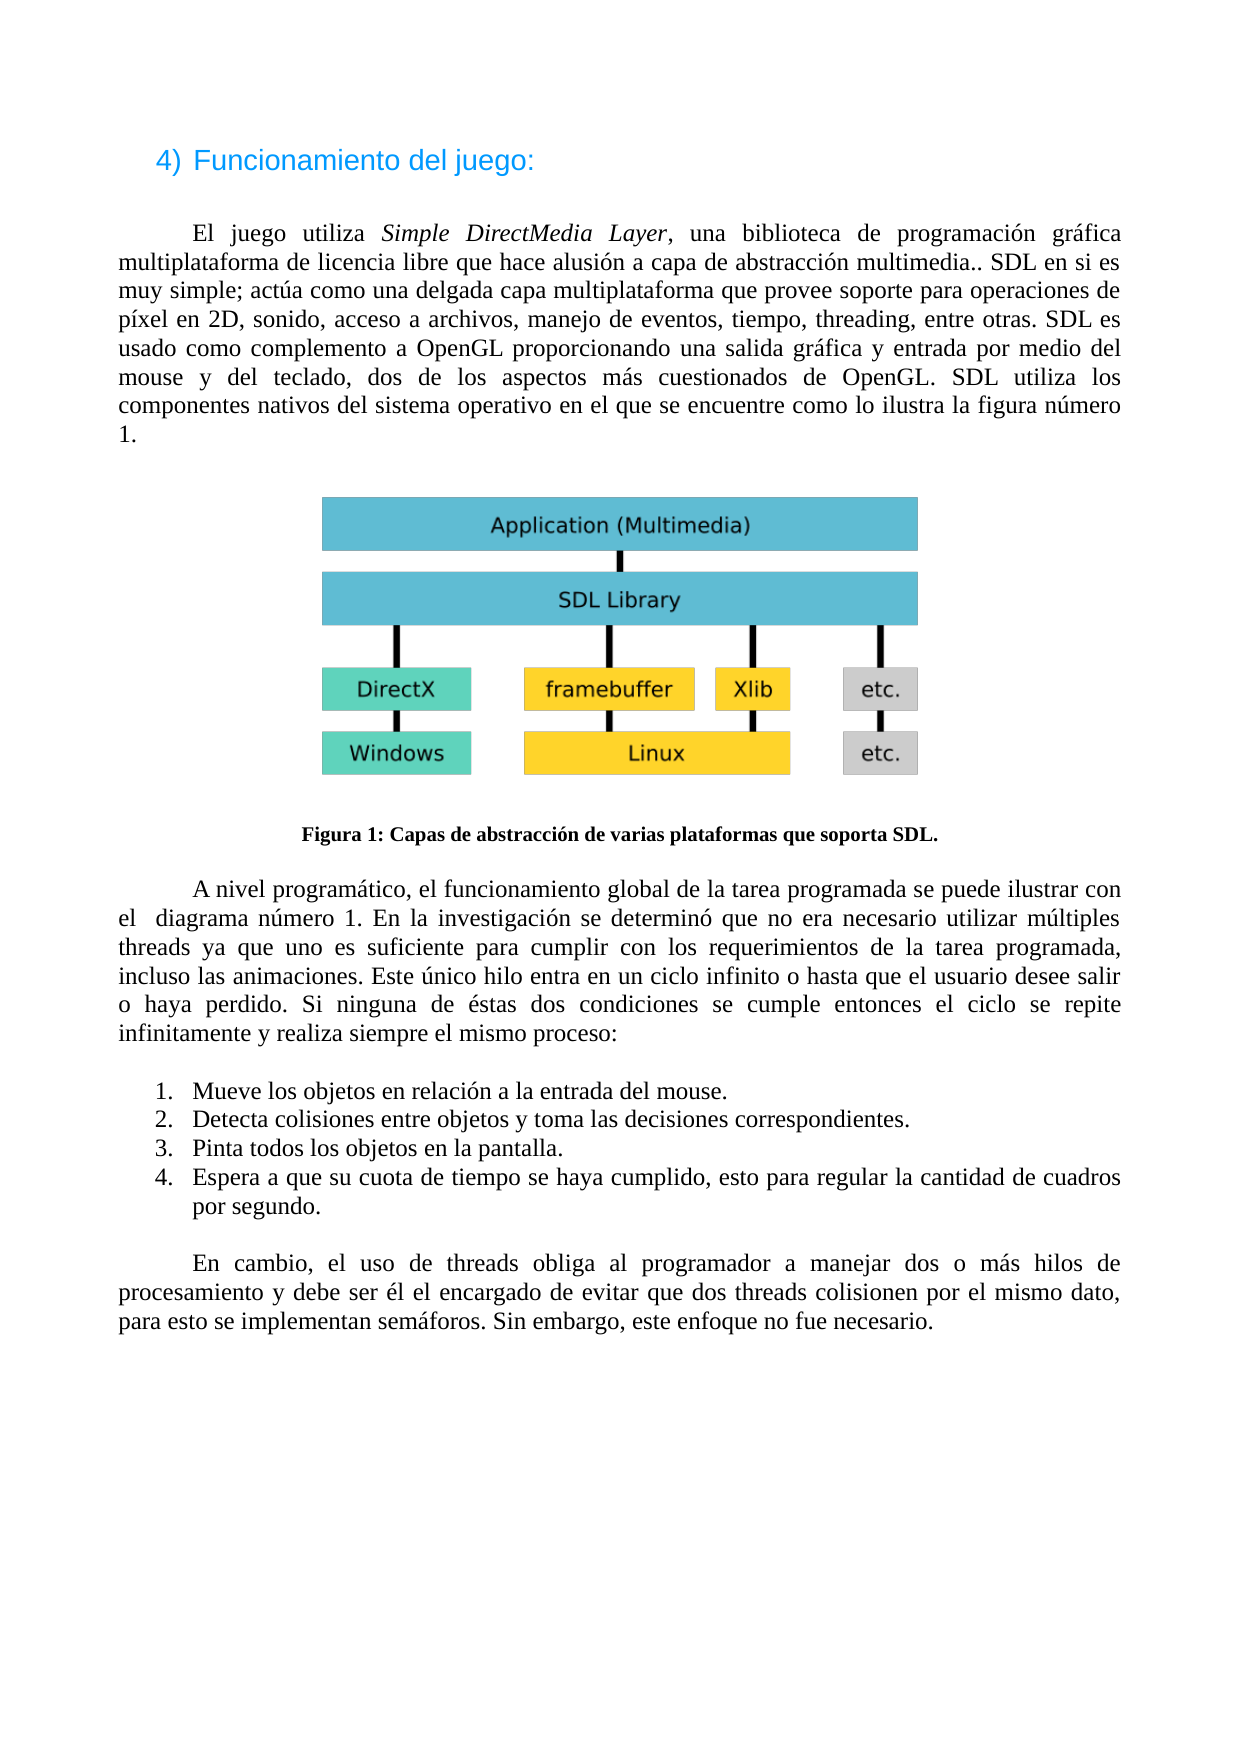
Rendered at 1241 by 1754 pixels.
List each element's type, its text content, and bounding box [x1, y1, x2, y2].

list Mueve los objetos en relación a la entrada del mouse. [154, 1076, 1122, 1104]
text Figura 1: Capas de abstracción de varias plataformas que soporta SDL. [118, 822, 1122, 846]
text En cambio, el uso de threads obliga al programador a manejar dos o más hilos de procesamiento y debe ser él el encargado de evitar que dos threads colisionen por el mismo dato, para esto se implementan semáforos. Sin embargo, este enfoque no fue necesario. [118, 1248, 1122, 1334]
picture [301, 476, 939, 817]
text El juego utiliza Simple DirectMedia Layer, una biblioteca de programación gráfica multiplataforma de licencia libre que hace alusión a capa de abstracción multimedia.. SDL en si es muy simple; actúa como una delgada capa multiplataforma que provee soporte para operaciones de píxel en 2D, sonido, acceso a archivos, manejo de eventos, tiempo, threading, entre otras. SDL es usado como complemento a OpenGL proporcionando una salida gráfica y entrada por medio del mouse y del teclado, dos de los aspectos más cuestionados de OpenGL. SDL utiliza los componentes nativos del sistema operativo en el que se encuentre como lo ilustra la figura número 1. [118, 218, 1122, 448]
list Detecta colisiones entre objetos y toma las decisiones correspondientes. [154, 1104, 1122, 1133]
list Espera a que su cuota de tiempo se haya cumplido, esto para regular la cantidad de cuadros por segundo. [154, 1162, 1122, 1219]
list Pinta todos los objetos en la pantalla. [154, 1133, 1122, 1162]
subtitle Funcionamiento del juego: [156, 143, 1122, 177]
text A nivel programático, el funcionamiento global de la tarea programada se puede ilustrar con el diagrama número 1. En la investigación se determinó que no era necesario utilizar múltiples threads ya que uno es suficiente para cumplir con los requerimientos de la tarea programada, incluso las animaciones. Este único hilo entra en un ciclo infinito o hasta que el usuario desee salir o haya perdido. Si ninguna de éstas dos condiciones se cumple entonces el ciclo se repite infinitamente y realiza siempre el mismo proceso: [118, 874, 1122, 1047]
